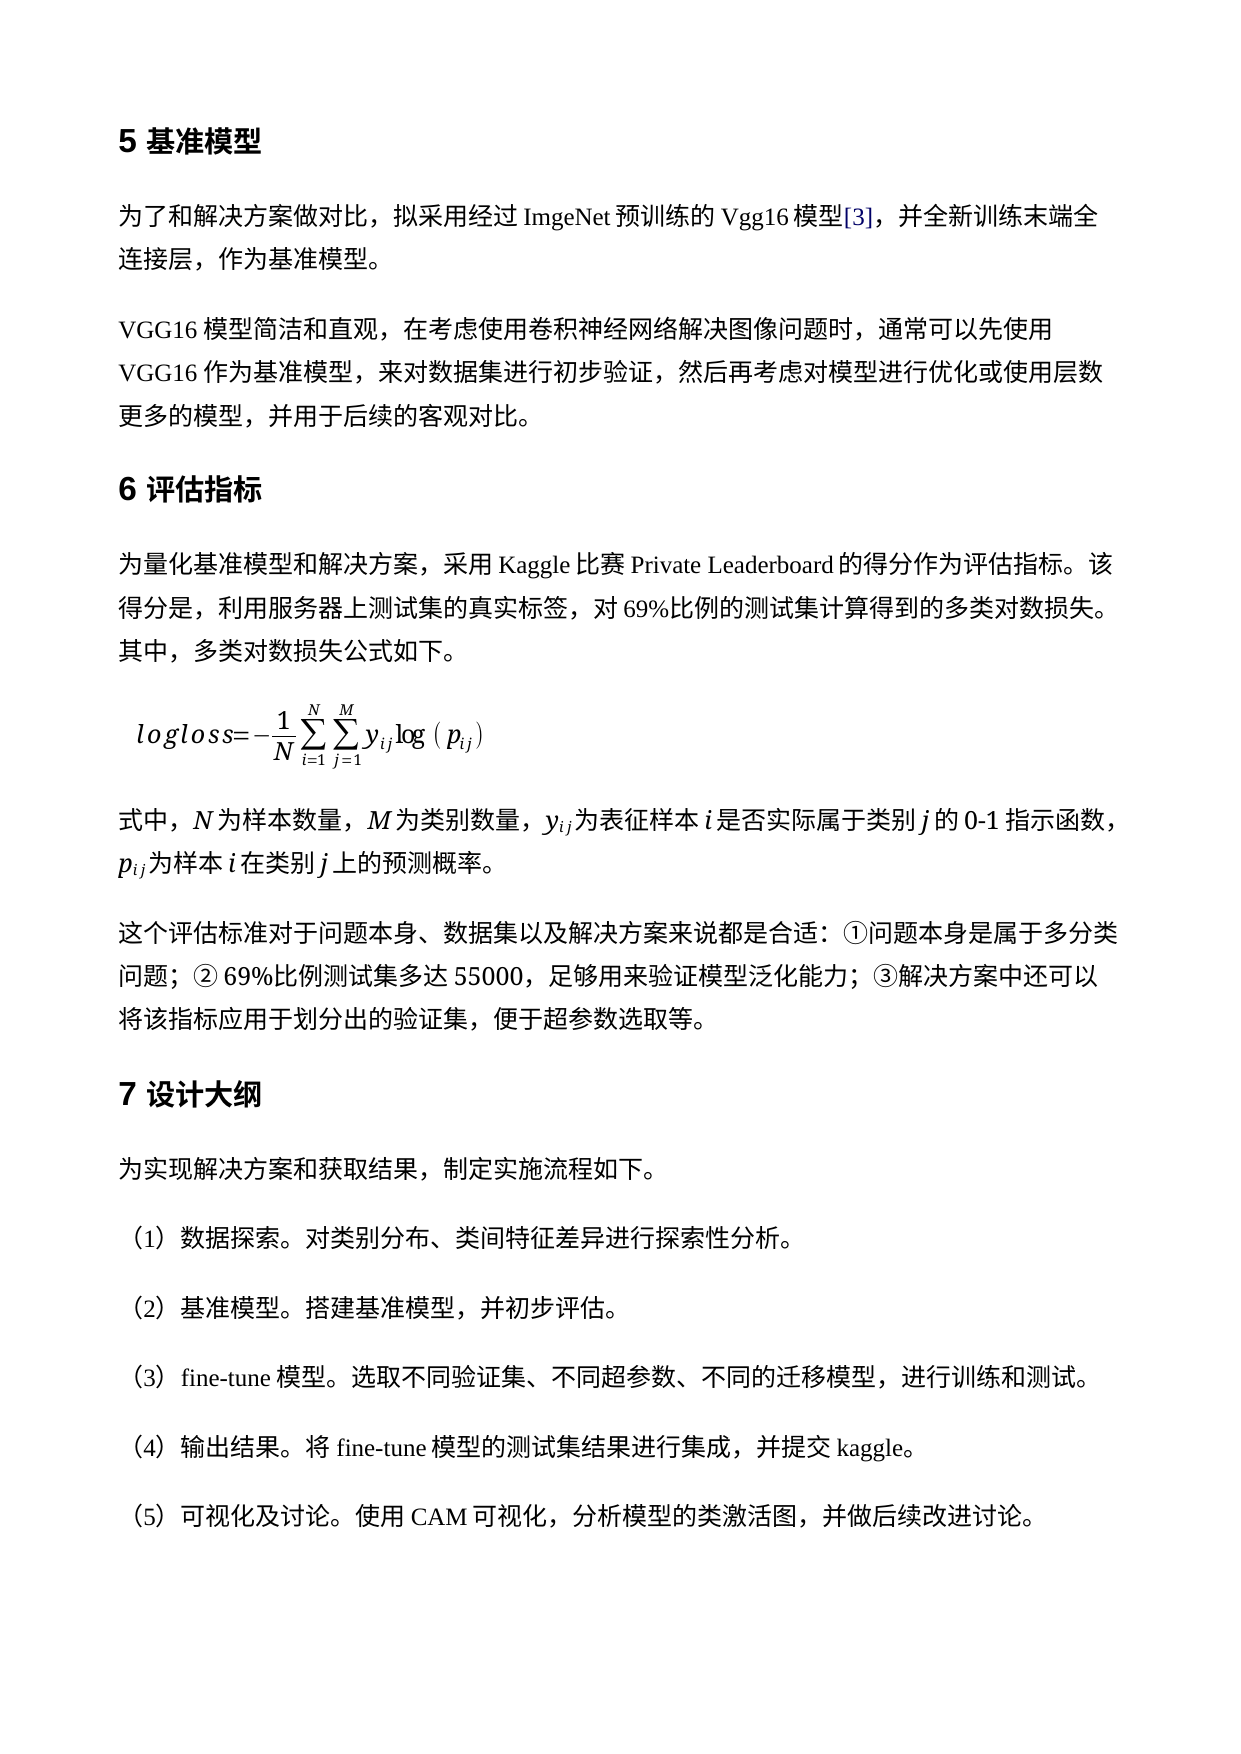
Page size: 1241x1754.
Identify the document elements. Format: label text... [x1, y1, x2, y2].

subtitle 5 基准模型 [118, 118, 1122, 160]
text （4）输出结果。将 fine-tune模型的测试集结果进行集成，并提交kaggle。 [118, 1427, 1122, 1463]
text （5）可视化及讨论。使用CAM可视化，分析模型的类激活图，并做后续改进讨论。 [118, 1496, 1122, 1533]
subtitle 6 评估指标 [118, 467, 1122, 509]
text 为了和解决方案做对比，拟采用经过ImgeNet预训练的Vgg16模型[3]，并全新训练末端全连接层，作为基准模型。 [118, 196, 1122, 276]
text 为实现解决方案和获取结果，制定实施流程如下。 [118, 1149, 1122, 1185]
text 为量化基准模型和解决方案，采用Kaggle比赛Private Leaderboard的得分作为评估指标。该得分是，利用服务器上测试集的真实标签，对69%比例的测试集计算得到的多类对数损失。其中，多类对数损失公式如下。 [118, 545, 1122, 668]
text （1）数据探索。对类别分布、类间特征差异进行探索性分析。 [118, 1218, 1122, 1255]
text VGG16 模型简洁和直观，在考虑使用卷积神经网络解决图像问题时，通常可以先使用 VGG16 作为基准模型，来对数据集进行初步验证，然后再考虑对模型进行优化或使用层数更多的模型，并用于后续的客观对比。 [118, 309, 1122, 432]
text 式中，N为样本数量，M为类别数量，yi j为表征样本i是否实际属于类别j的0-1指示函数，pi j为样本i在类别j上的预测概率。 [118, 800, 1122, 880]
text （2）基准模型。搭建基准模型，并初步评估。 [118, 1288, 1122, 1324]
text 这个评估标准对于问题本身、数据集以及解决方案来说都是合适：①问题本身是属于多分类问题；②69%比例测试集多达55000，足够用来验证模型泛化能力；③解决方案中还可以将该指标应用于划分出的验证集，便于超参数选取等。 [118, 913, 1122, 1036]
text （3）fine-tune模型。选取不同验证集、不同超参数、不同的迁移模型，进行训练和测试。 [118, 1357, 1122, 1394]
subtitle 7 设计大纲 [118, 1071, 1122, 1113]
